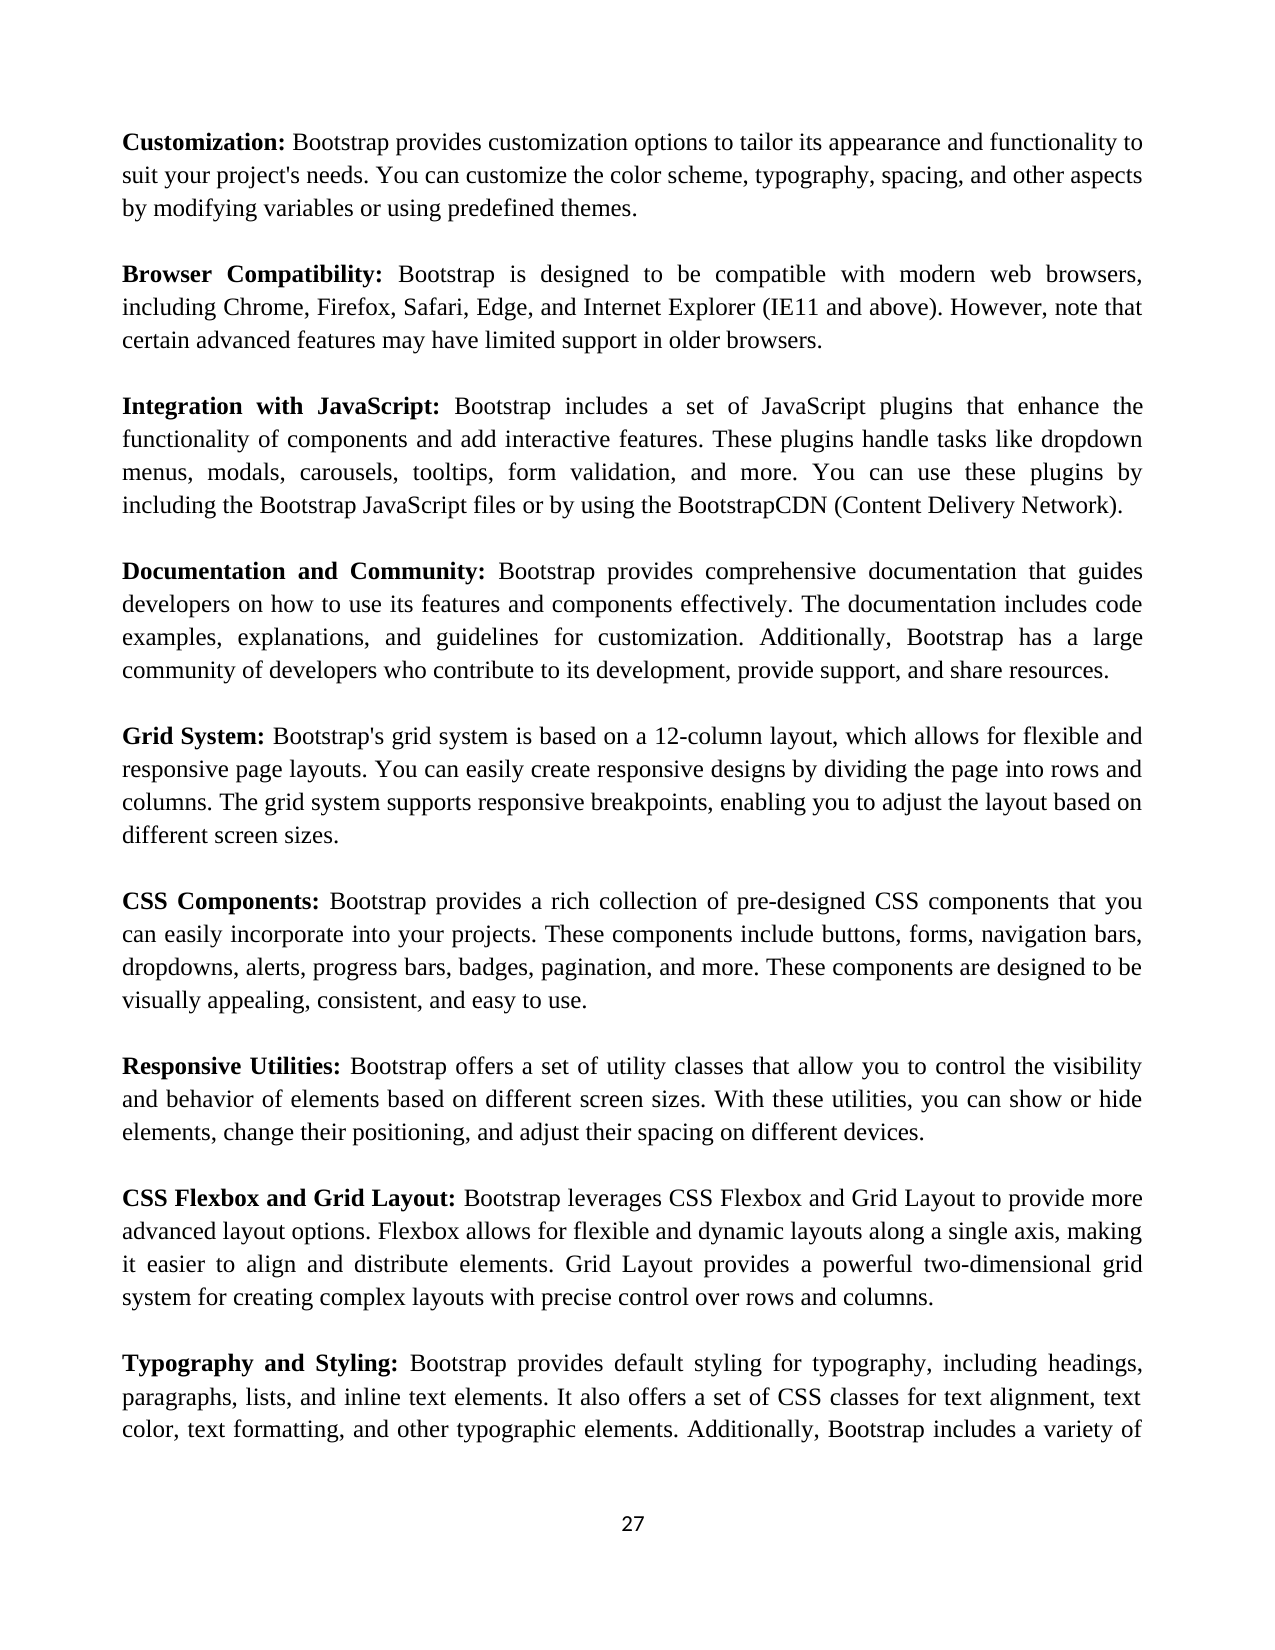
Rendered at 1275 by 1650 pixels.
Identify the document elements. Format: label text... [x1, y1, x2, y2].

text Documentation and Community: Bootstrap provides comprehensive documentation that guides developers on how to use its features and components effectively. The documentation includes code examples, explanations, and guidelines for customization. Additionally, Bootstrap has a large community of developers who contribute to its development, provide support, and share resources. [122, 556, 1144, 684]
text CSS Components: Bootstrap provides a rich collection of pre-designed CSS components that you can easily incorporate into your projects. These components include buttons, forms, navigation bars, dropdowns, alerts, progress bars, badges, pagination, and more. These components are designed to be visually appealing, consistent, and easy to use. [122, 886, 1144, 1014]
text Browser Compatibility: Bootstrap is designed to be compatible with modern web browsers, including Chrome, Firefox, Safari, Edge, and Internet Explorer (IE11 and above). However, note that certain advanced features may have limited support in older browsers. [122, 259, 1144, 354]
text CSS Flexbox and Grid Layout: Bootstrap leverages CSS Flexbox and Grid Layout to provide more advanced layout options. Flexbox allows for flexible and dynamic layouts along a single axis, making it easier to align and distribute elements. Grid Layout provides a powerful two-dimensional grid system for creating complex layouts with precise control over rows and columns. [122, 1183, 1144, 1311]
text Responsive Utilities: Bootstrap offers a set of utility classes that allow you to control the visibility and behavior of elements based on different screen sizes. With these utilities, you can show or hide elements, change their positioning, and adjust their spacing on different devices. [122, 1051, 1144, 1146]
text Typography and Styling: Bootstrap provides default styling for typography, including headings, paragraphs, lists, and inline text elements. It also offers a set of CSS classes for text alignment, text color, text formatting, and other typographic elements. Additionally, Bootstrap includes a variety of [122, 1348, 1144, 1443]
text Integration with JavaScript: Bootstrap includes a set of JavaScript plugins that enhance the functionality of components and add interactive features. These plugins handle tasks like dropdown menus, modals, carousels, tooltips, form validation, and more. You can use these plugins by including the Bootstrap JavaScript files or by using the BootstrapCDN (Content Delivery Network). [122, 391, 1144, 519]
text Customization: Bootstrap provides customization options to tailor its appearance and functionality to suit your project's needs. You can customize the color scheme, typography, spacing, and other aspects by modifying variables or using predefined themes. [122, 127, 1144, 222]
text Grid System: Bootstrap's grid system is based on a 12-column layout, which allows for flexible and responsive page layouts. You can easily create responsive designs by dividing the page into rows and columns. The grid system supports responsive breakpoints, enabling you to adjust the layout based on different screen sizes. [122, 721, 1144, 849]
